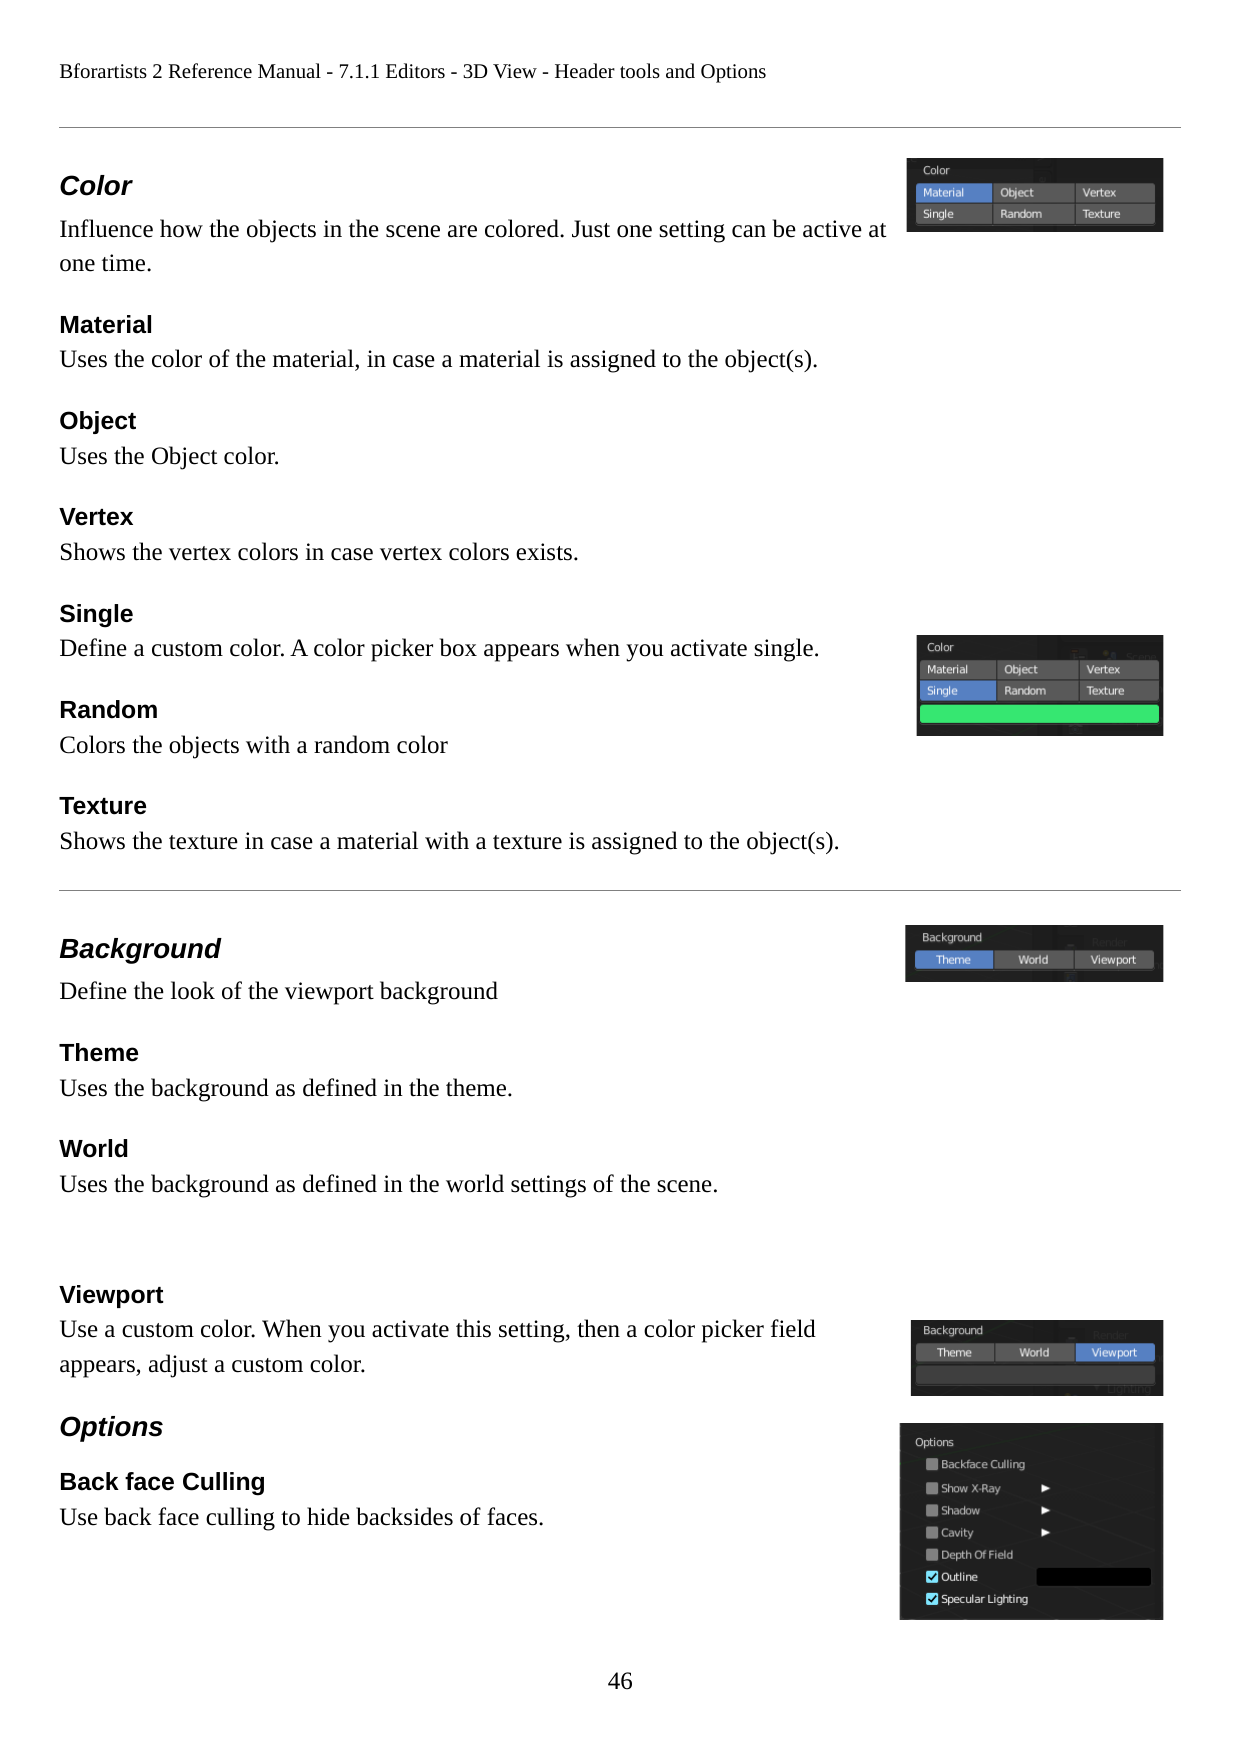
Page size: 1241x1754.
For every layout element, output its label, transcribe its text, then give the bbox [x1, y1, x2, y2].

text Uses the background as defined in the theme. [59, 1073, 1181, 1101]
text Define a custom color. A color picker box appears when you activate single. [59, 633, 1181, 662]
subtitle Background [59, 932, 905, 964]
subtitle Options [59, 1411, 1181, 1442]
text Influence how the objects in the scene are colored. Just one setting can be active at one time. [59, 214, 1181, 277]
subtitle Back face Culling [59, 1467, 899, 1496]
picture [910, 1320, 1164, 1396]
subtitle Material [59, 310, 1181, 338]
picture [899, 1423, 1164, 1620]
subtitle Random [59, 695, 916, 724]
subtitle [1164, 695, 1181, 724]
picture [905, 925, 1164, 982]
picture [916, 635, 1164, 736]
text Uses the background as defined in the world settings of the scene. [59, 1169, 1181, 1198]
subtitle [1164, 1467, 1181, 1496]
subtitle [1164, 932, 1181, 964]
text Colors the objects with a random color [59, 730, 1181, 759]
subtitle World [59, 1134, 1181, 1163]
subtitle Single [59, 599, 1181, 627]
subtitle Color [59, 169, 906, 201]
text Use a custom color. When you activate this setting, then a color picker field appears, adjust a custom color. [59, 1314, 1181, 1378]
subtitle Object [59, 406, 1181, 434]
text Shows the texture in case a material with a texture is assigned to the object(s). [59, 826, 1181, 855]
text Use back face culling to hide backsides of faces. [59, 1502, 899, 1531]
text Uses the color of the material, in case a material is assigned to the object(s). [59, 344, 1181, 373]
text Define the look of the viewport background [59, 976, 1181, 1005]
subtitle [1164, 169, 1181, 201]
subtitle Texture [59, 791, 1181, 820]
subtitle Vertex [59, 502, 1181, 531]
subtitle Theme [59, 1038, 1181, 1066]
picture [906, 158, 1164, 232]
subtitle Viewport [59, 1280, 1181, 1308]
text Uses the Object color. [59, 441, 1181, 469]
text Shows the vertex colors in case vertex colors exists. [59, 537, 1181, 566]
